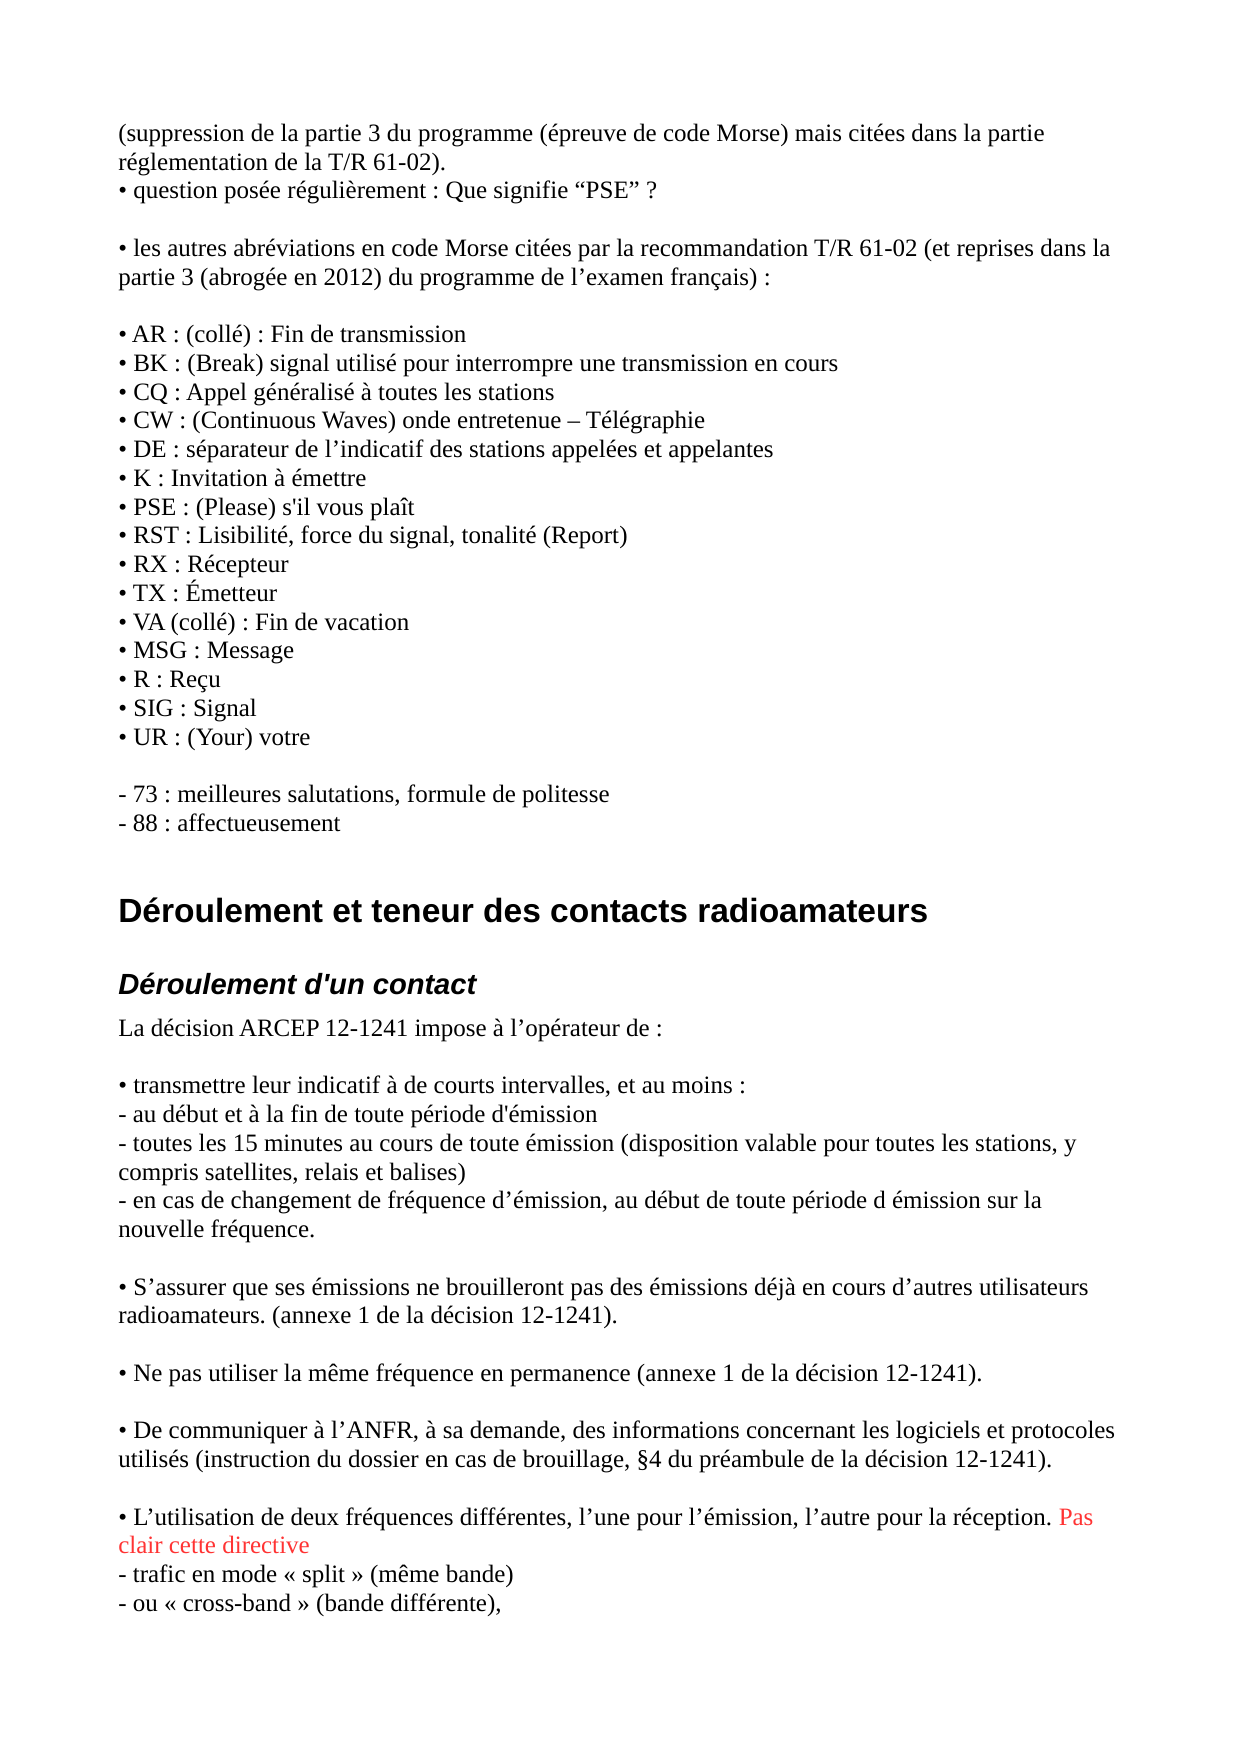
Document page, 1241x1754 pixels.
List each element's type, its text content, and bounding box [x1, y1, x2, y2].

text La décision ARCEP 12-1241 impose à l’opérateur de : [118, 1013, 1122, 1042]
text • RST : Lisibilité, force du signal, tonalité (Report) [118, 521, 1122, 549]
text - ou « cross-band » (bande différente), [118, 1588, 1122, 1617]
text • CW : (Continuous Waves) onde entretenue – Télégraphie [118, 406, 1122, 434]
text - 73 : meilleures salutations, formule de politesse [118, 779, 1122, 808]
text • RX : Récepteur [118, 549, 1122, 578]
text - 88 : affectueusement [118, 808, 1122, 837]
text • PSE : (Please) s'il vous plaît [118, 492, 1122, 521]
text • transmettre leur indicatif à de courts intervalles, et au moins : [118, 1070, 1122, 1099]
text - au début et à la fin de toute période d'émission [118, 1099, 1122, 1128]
text • De communiquer à l’ANFR, à sa demande, des informations concernant les logiciels et protocoles utilisés (instruction du dossier en cas de brouillage, §4 du préambule de la décision 12-1241). [118, 1415, 1122, 1473]
text • DE : séparateur de l’indicatif des stations appelées et appelantes [118, 434, 1122, 463]
text • les autres abréviations en code Morse citées par la recommandation T/R 61-02 (et reprises dans la partie 3 (abrogée en 2012) du programme de l’examen français) : [118, 233, 1122, 291]
text • S’assurer que ses émissions ne brouilleront pas des émissions déjà en cours d’autres utilisateurs radioamateurs. (annexe 1 de la décision 12-1241). [118, 1272, 1122, 1329]
text • UR : (Your) votre [118, 722, 1122, 751]
text - toutes les 15 minutes au cours de toute émission (disposition valable pour toutes les stations, y compris satellites, relais et balises) [118, 1128, 1122, 1185]
text - trafic en mode « split » (même bande) [118, 1559, 1122, 1588]
text • TX : Émetteur [118, 578, 1122, 607]
text • AR : (collé) : Fin de transmission [118, 319, 1122, 348]
text • SIG : Signal [118, 693, 1122, 722]
text • Ne pas utiliser la même fréquence en permanence (annexe 1 de la décision 12-1241). [118, 1358, 1122, 1387]
text • MSG : Message [118, 636, 1122, 664]
text (suppression de la partie 3 du programme (épreuve de code Morse) mais citées dans la partie réglementation de la T/R 61-02). [118, 118, 1122, 176]
text • R : Reçu [118, 664, 1122, 693]
subtitle Déroulement et teneur des contacts radioamateurs [118, 891, 1122, 929]
text • question posée régulièrement : Que signifie “PSE” ? [118, 176, 1122, 204]
text • CQ : Appel généralisé à toutes les stations [118, 377, 1122, 406]
subtitle Déroulement d'un contact [118, 967, 1122, 1000]
text • K : Invitation à émettre [118, 463, 1122, 492]
text • BK : (Break) signal utilisé pour interrompre une transmission en cours [118, 348, 1122, 377]
text • VA (collé) : Fin de vacation [118, 607, 1122, 636]
text - en cas de changement de fréquence d’émission, au début de toute période d émission sur la nouvelle fréquence. [118, 1185, 1122, 1243]
text • L’utilisation de deux fréquences différentes, l’une pour l’émission, l’autre pour la réception. Pas clair cette directive [118, 1502, 1122, 1559]
